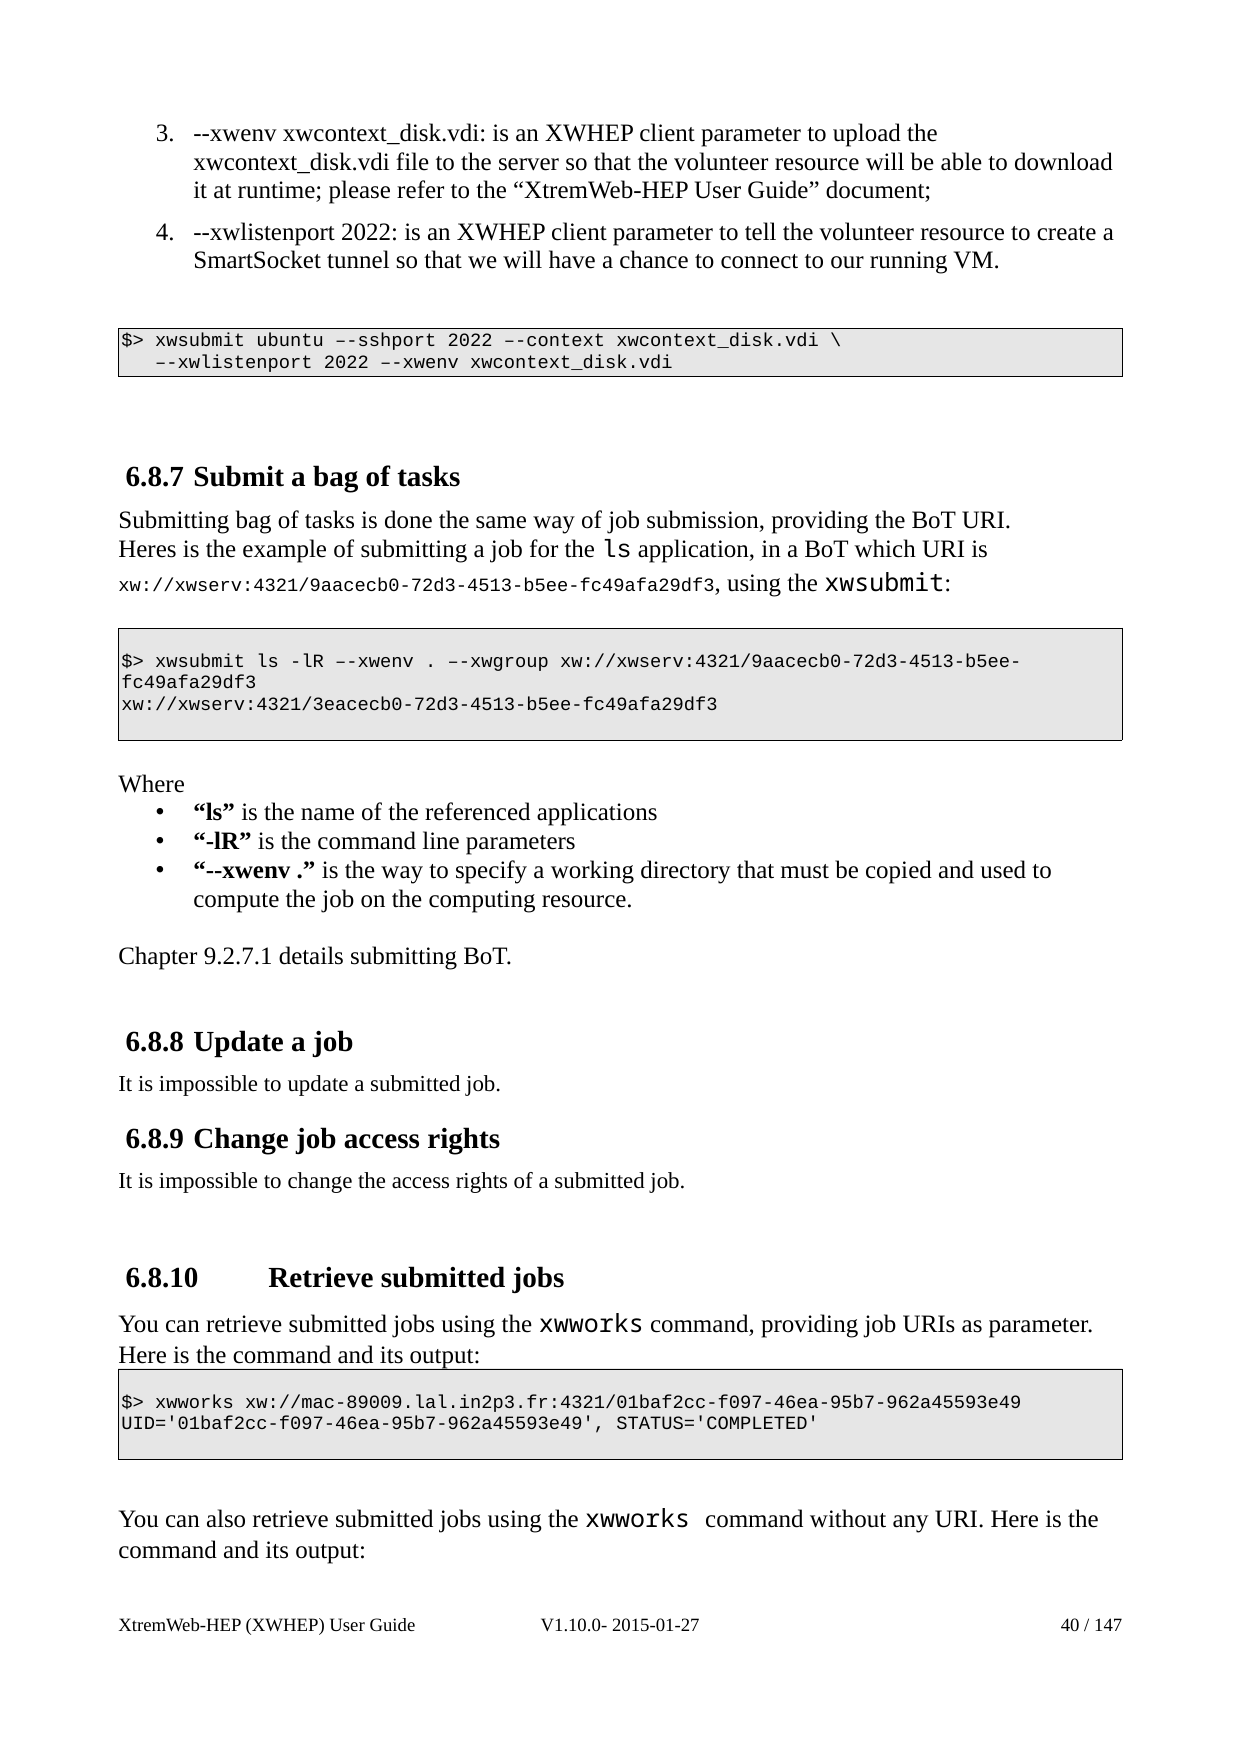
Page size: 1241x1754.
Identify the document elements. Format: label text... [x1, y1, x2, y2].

text $> xwworks xw://mac-89009.lal.in2p3.fr:4321/01baf2cc-f097-46ea-95b7-962a45593e49 [119, 1390, 1122, 1411]
text $> xwsubmit ls -lR –-xwenv . –-xwgroup xw://xwserv:4321/9aacecb0-72d3-4513-b5ee-fc49afa29df3 xw://xwserv:4321/3eacecb0-72d3-4513-b5ee-fc49afa29df3 [119, 649, 1122, 713]
list “ls” is the name of the referenced applications [156, 797, 1122, 826]
list --xwenv xwcontext_disk.vdi: is an XWHEP client parameter to upload the xwcontext_disk.vdi file to the server so that the volunteer resource will be able to download it at runtime; please refer to the “XtremWeb-HEP User Guide” document; [156, 118, 1122, 204]
list “--xwenv .” is the way to specify a working directory that must be copied and used to compute the job on the computing resource. [156, 855, 1122, 912]
text It is impossible to change the access rights of a submitted job. [118, 1167, 1122, 1193]
text Heres is the example of submitting a job for the ls application, in a BoT which URI is xw://xwserv:4321/9aacecb0-72d3-4513-b5ee-fc49afa29df3, using the xwsubmit: [118, 534, 1122, 599]
text You can also retrieve submitted jobs using the xwworks command without any URI. Here is the command and its output: [118, 1501, 1122, 1564]
text Where [118, 769, 1122, 797]
subtitle Retrieve submitted jobs [118, 1260, 1122, 1293]
text Submitting bag of tasks is done the same way of job submission, providing the BoT URI. [118, 505, 1122, 534]
text $> xwsubmit ubuntu –-sshport 2022 –-context xwcontext_disk.vdi \ [119, 329, 1122, 349]
list --xwlistenport 2022: is an XWHEP client parameter to tell the volunteer resource to create a SmartSocket tunnel so that we will have a chance to connect to our running VM. [156, 217, 1122, 274]
text –-xwlistenport 2022 –-xwenv xwcontext_disk.vdi [119, 349, 1122, 376]
list “-lR” is the command line parameters [156, 826, 1122, 855]
text Chapter 9.2.7.1 details submitting BoT. [118, 941, 1122, 970]
text It is impossible to update a submitted job. [118, 1070, 1122, 1096]
subtitle Update a job [118, 1024, 1122, 1057]
subtitle Change job access rights [118, 1121, 1122, 1154]
text You can retrieve submitted jobs using the xwworks command, providing job URIs as parameter. Here is the command and its output: [118, 1306, 1122, 1368]
subtitle Submit a bag of tasks [118, 459, 1122, 493]
text UID='01baf2cc-f097-46ea-95b7-962a45593e49', STATUS='COMPLETED' [119, 1411, 1122, 1432]
